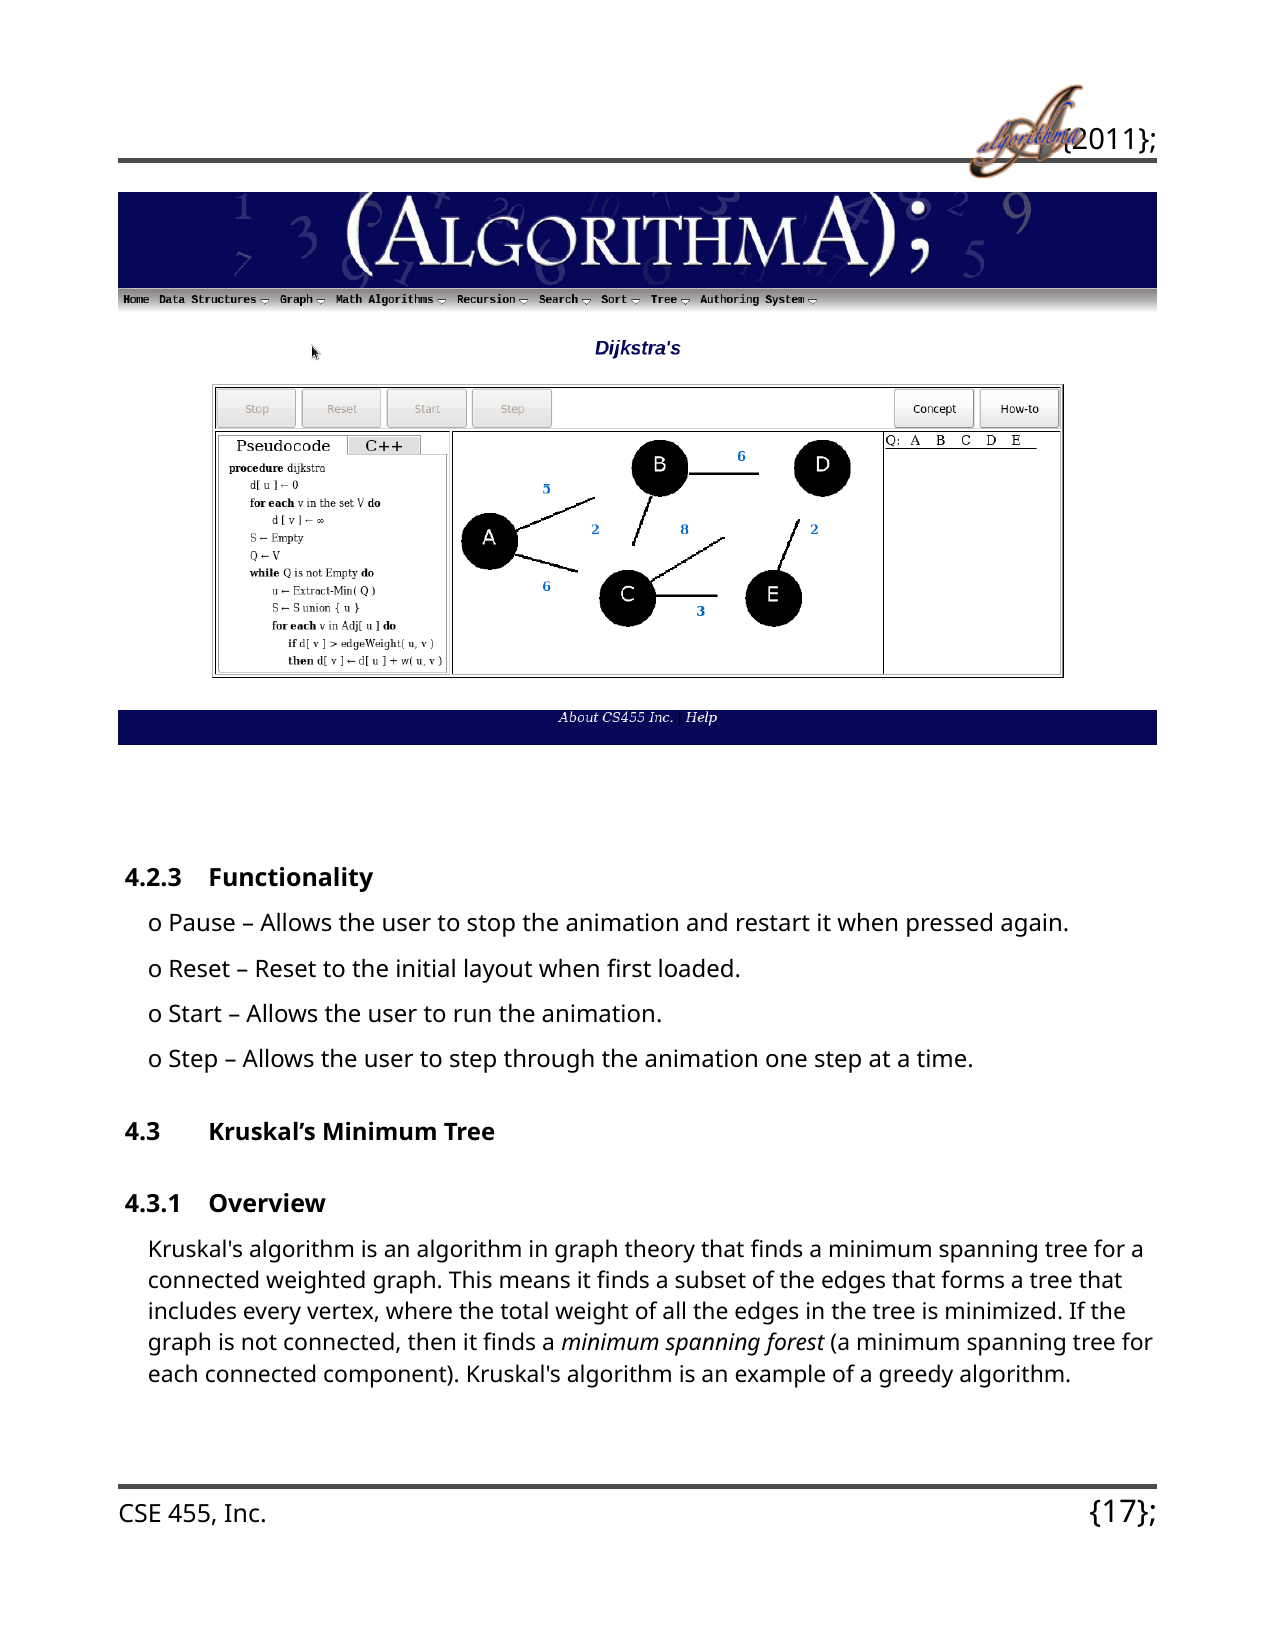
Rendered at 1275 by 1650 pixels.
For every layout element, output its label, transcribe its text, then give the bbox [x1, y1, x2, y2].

picture [966, 83, 1087, 180]
text o Pause – Allows the user to stop the animation and restart it when pressed again. [148, 906, 1157, 939]
subtitle Kruskal’s Minimum Tree [118, 1112, 1157, 1148]
text o Reset – Reset to the initial layout when first loaded. [148, 951, 1157, 984]
text o Start – Allows the user to run the animation. [148, 996, 1157, 1029]
subtitle Functionality [118, 860, 1157, 894]
text o Step – Allows the user to step through the animation one step at a time. [148, 1042, 1157, 1074]
picture [118, 192, 1157, 745]
text Kruskal's algorithm is an algorithm in graph theory that finds a minimum spanning tree for a connected weighted graph. This means it finds a subset of the edges that forms a tree that includes every vertex, where the total weight of all the edges in the tree is minimized. If the graph is not connected, then it finds a minimum spanning forest (a minimum spanning tree for each connected component). Kruskal's algorithm is an example of a greedy algorithm. [148, 1233, 1157, 1389]
subtitle Overview [118, 1186, 1157, 1220]
